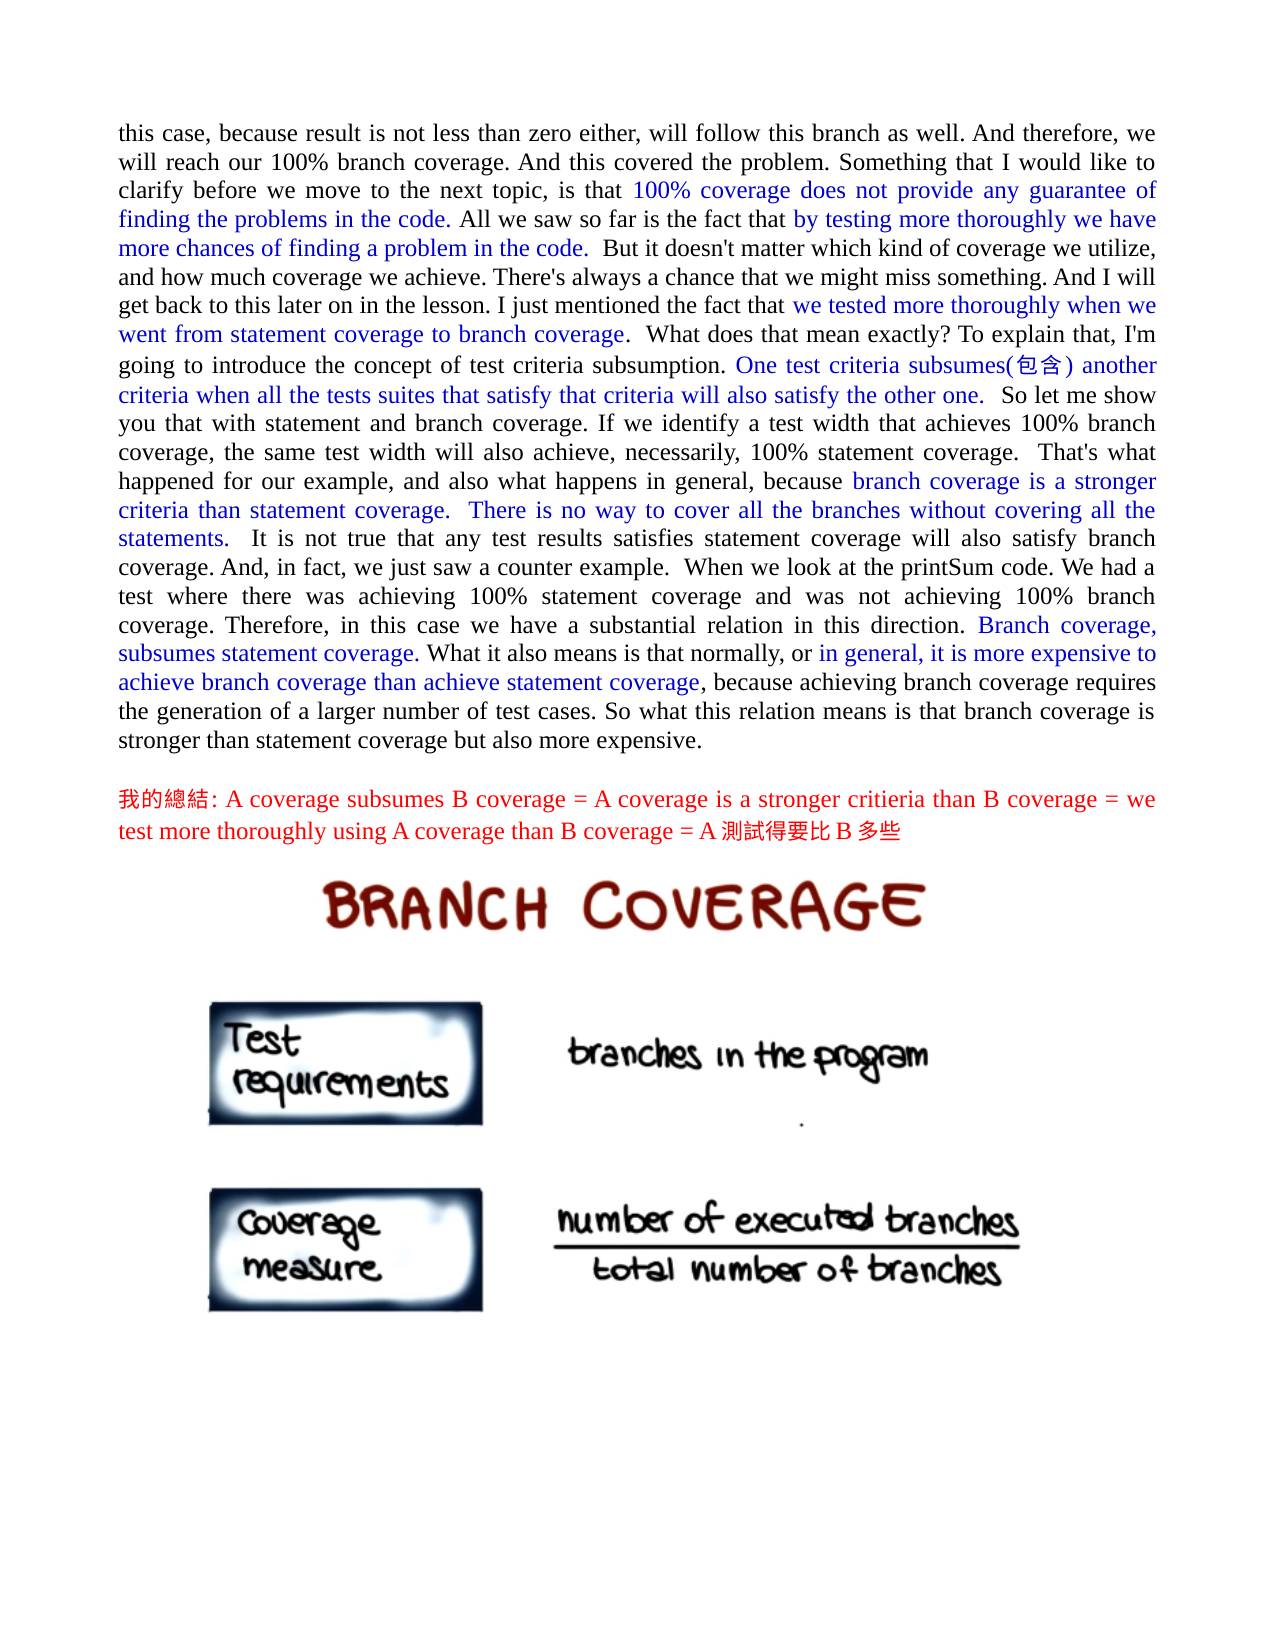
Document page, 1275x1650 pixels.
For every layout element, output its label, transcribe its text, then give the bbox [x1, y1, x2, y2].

picture [118, 874, 1157, 1319]
text this case, because result is not less than zero either, will follow this branch as well. And therefore, we will reach our 100% branch coverage. And this covered the problem. Something that I would like to clarify before we move to the next topic, is that 100% coverage does not provide any guarantee of finding the problems in the code. All we saw so far is the fact that by testing more thoroughly we have more chances of finding a problem in the code. But it doesn't matter which kind of coverage we utilize, and how much coverage we achieve. There's always a chance that we might miss something. And I will get back to this later on in the lesson. I just mentioned the fact that we tested more thoroughly when we went from statement coverage to branch coverage. What does that mean exactly? To explain that, I'm going to introduce the concept of test criteria subsumption. One test criteria subsumes(包含) another criteria when all the tests suites that satisfy that criteria will also satisfy the other one. So let me show you that with statement and branch coverage. If we identify a test width that achieves 100% branch coverage, the same test width will also achieve, necessarily, 100% statement coverage. That's what happened for our example, and also what happens in general, because branch coverage is a stronger criteria than statement coverage. There is no way to cover all the branches without covering all the statements. It is not true that any test results satisfies statement coverage will also satisfy branch coverage. And, in fact, we just saw a counter example. When we look at the printSum code. We had a test where there was achieving 100% statement coverage and was not achieving 100% branch coverage. Therefore, in this case we have a substantial relation in this direction. Branch coverage, subsumes statement coverage. What it also means is that normally, or in general, it is more expensive to achieve branch coverage than achieve statement coverage, because achieving branch coverage requires the generation of a larger number of test cases. So what this relation means is that branch coverage is stronger than statement coverage but also more expensive. [118, 118, 1157, 753]
text 我的總結: A coverage subsumes B coverage = A coverage is a stronger critieria than B coverage = we test more thoroughly using A coverage than B coverage = A 測試得要比B多些 [118, 782, 1157, 846]
